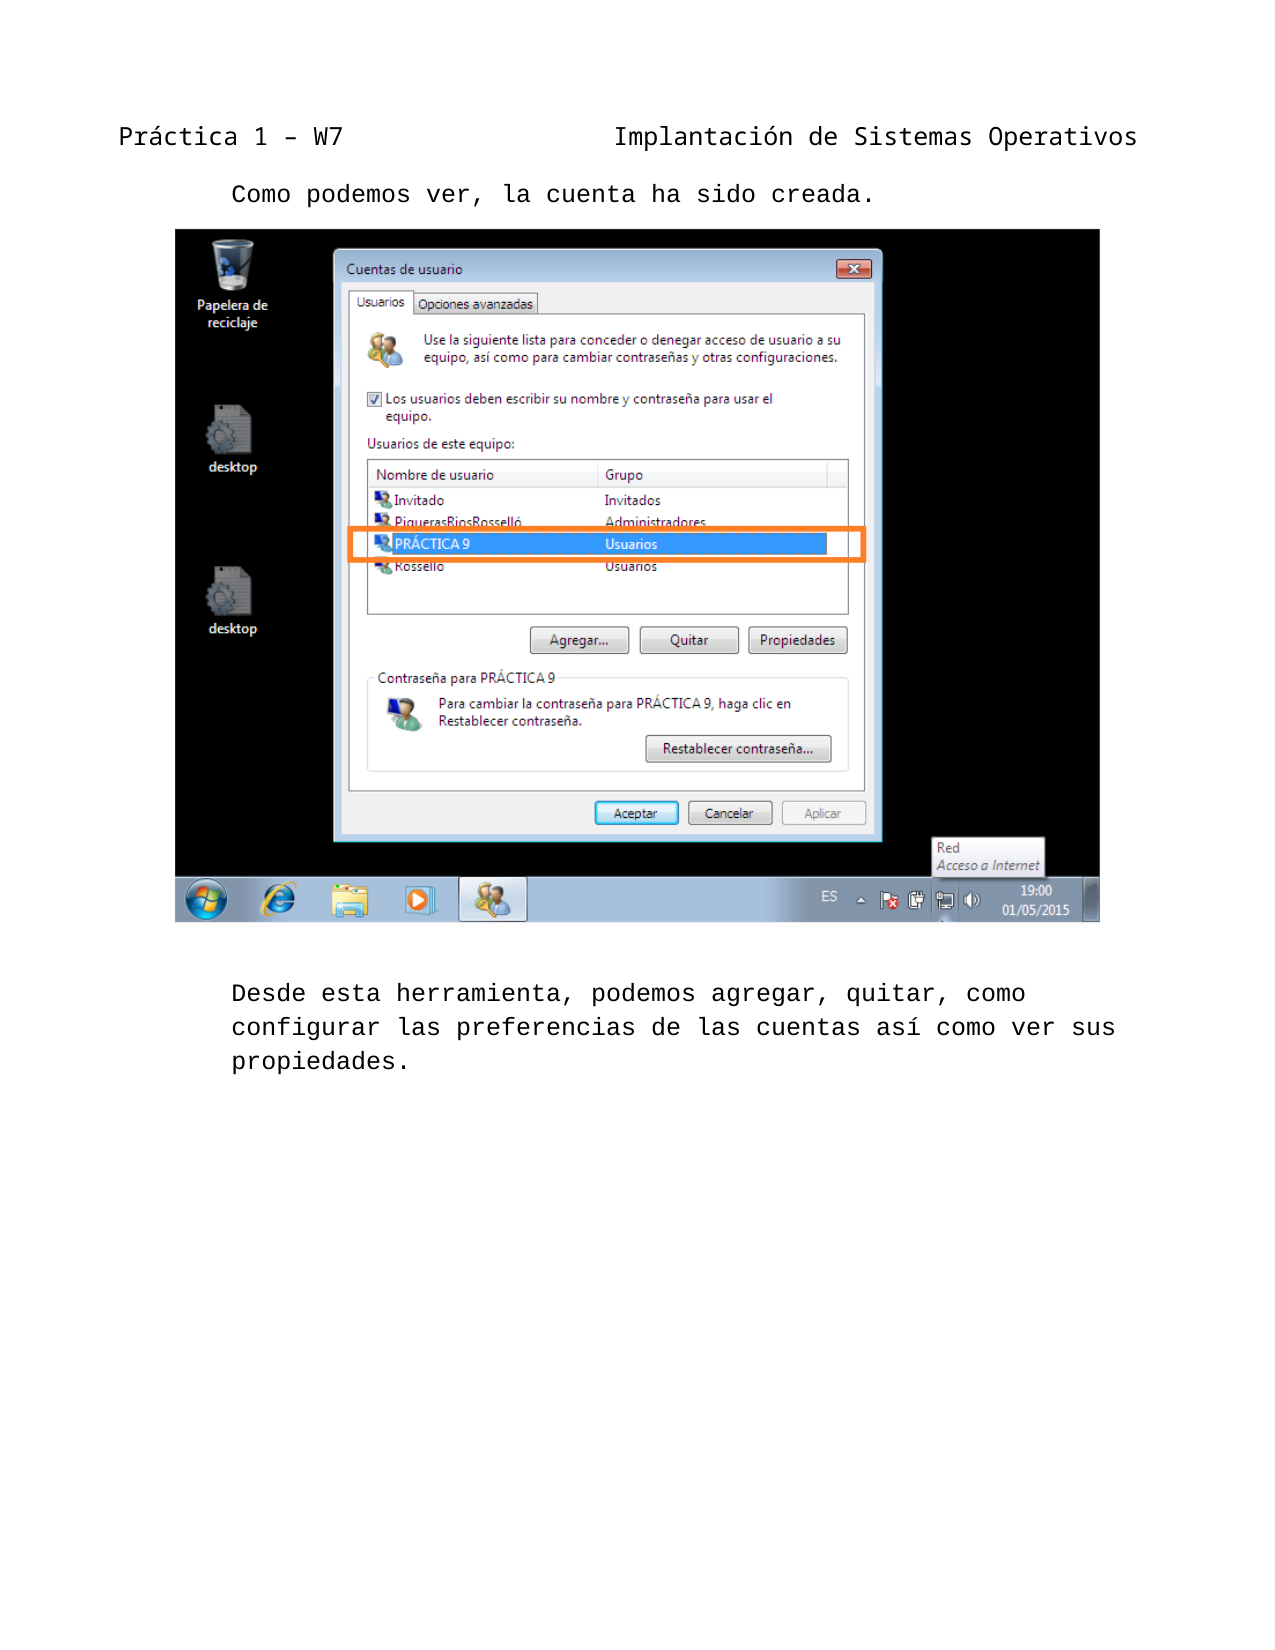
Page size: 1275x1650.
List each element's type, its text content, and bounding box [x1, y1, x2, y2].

text Como podemos ver, la cuenta ha sido creada. [231, 182, 1157, 210]
text Desde esta herramienta, podemos agregar, quitar, como configurar las preferencias de las cuentas así como ver sus propiedades. [231, 981, 1157, 1077]
picture [174, 228, 1101, 929]
